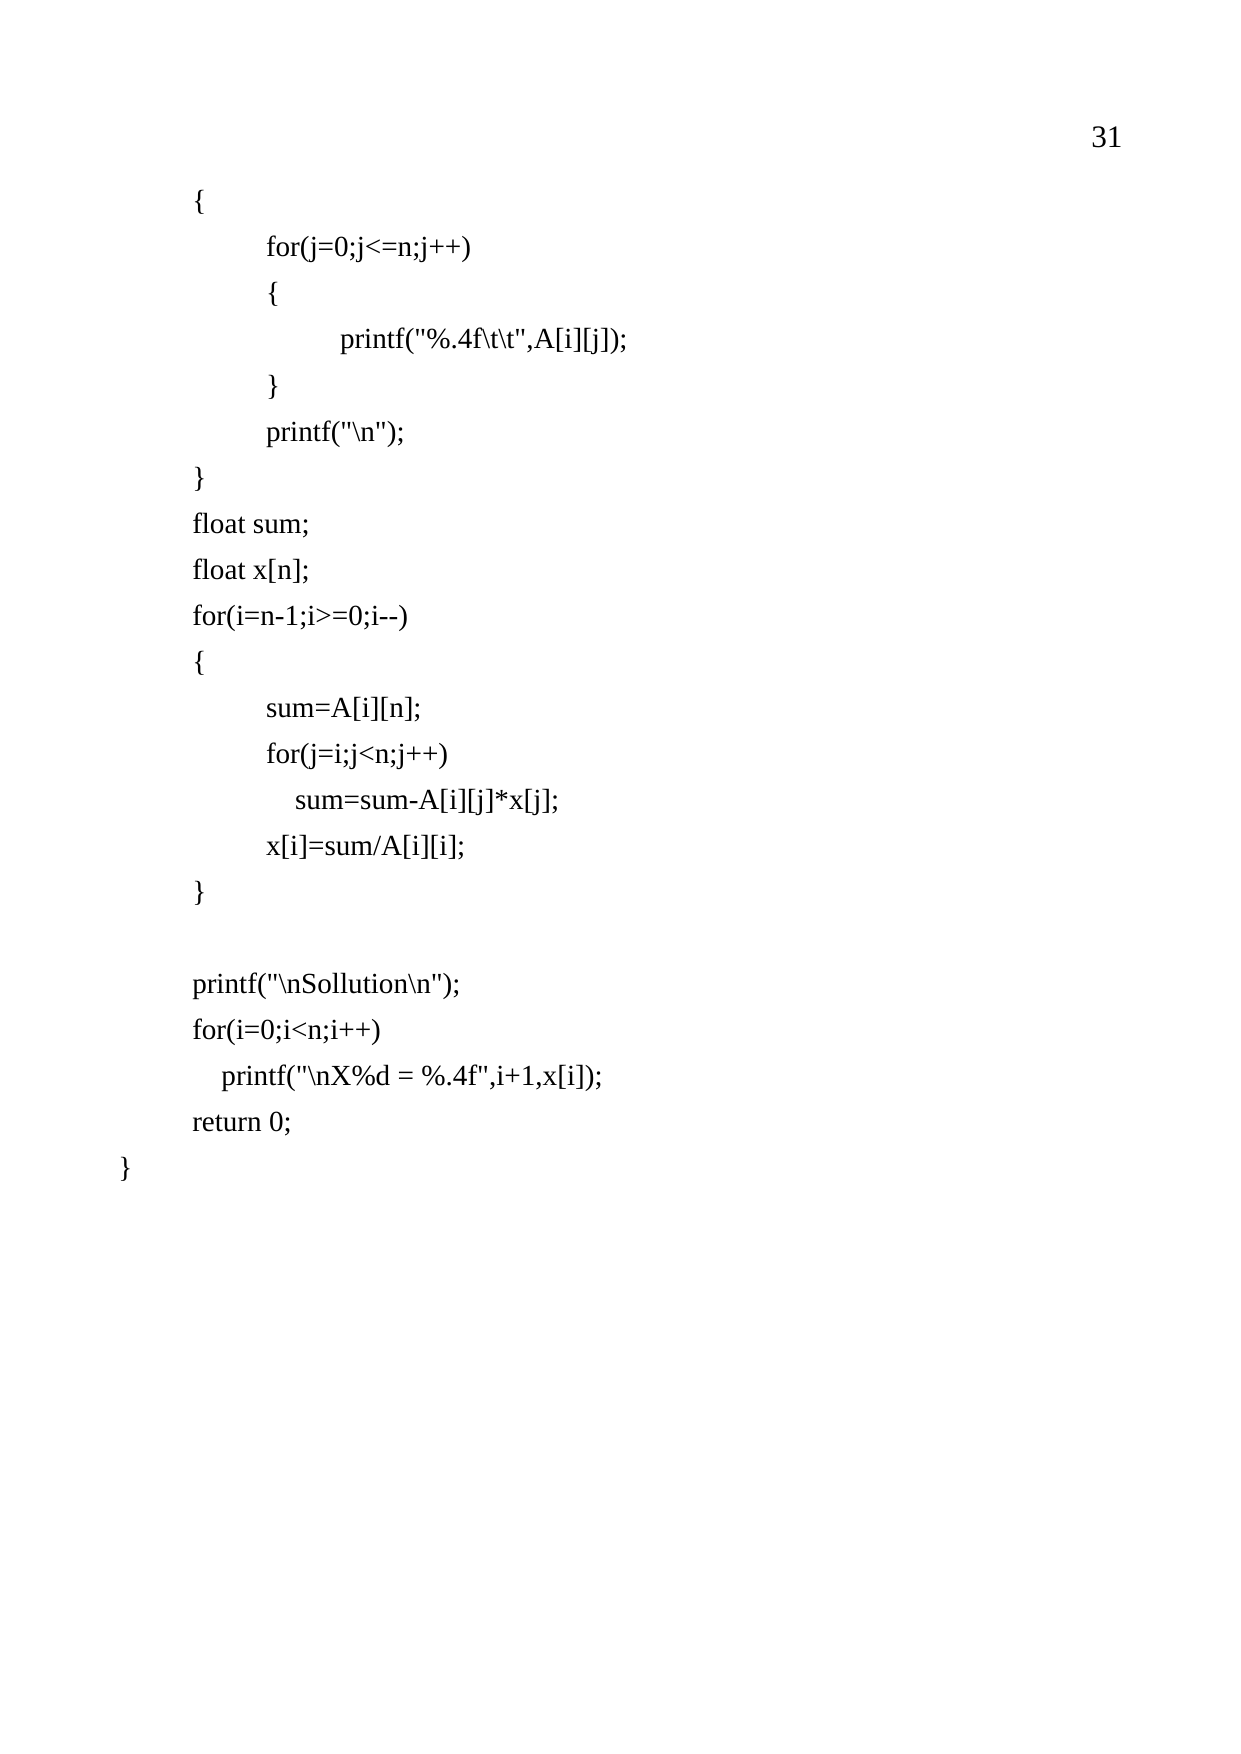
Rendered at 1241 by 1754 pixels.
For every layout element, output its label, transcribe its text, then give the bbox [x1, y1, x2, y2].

text for(j=i;j<n;j++) [118, 736, 978, 769]
text for(i=n-1;i>=0;i--) [118, 598, 978, 631]
text { [118, 644, 978, 677]
text for(i=0;i<n;i++) [118, 1012, 978, 1046]
text float sum; [118, 506, 978, 539]
text } [118, 368, 978, 401]
text } [118, 460, 978, 493]
text { [118, 276, 978, 309]
text } [118, 874, 978, 908]
text { [118, 183, 978, 217]
text x[i]=sum/A[i][i]; [118, 828, 978, 862]
text printf("\n"); [118, 414, 978, 447]
text return 0; [118, 1104, 978, 1138]
text } [118, 1150, 978, 1184]
text printf("%.4f\t\t",A[i][j]); [118, 322, 978, 355]
text printf("\nX%d = %.4f",i+1,x[i]); [118, 1058, 978, 1092]
text for(j=0;j<=n;j++) [118, 229, 978, 263]
text printf("\nSollution\n"); [118, 966, 978, 1000]
text sum=sum-A[i][j]*x[j]; [118, 782, 978, 816]
text float x[n]; [118, 552, 978, 585]
text sum=A[i][n]; [118, 690, 978, 723]
